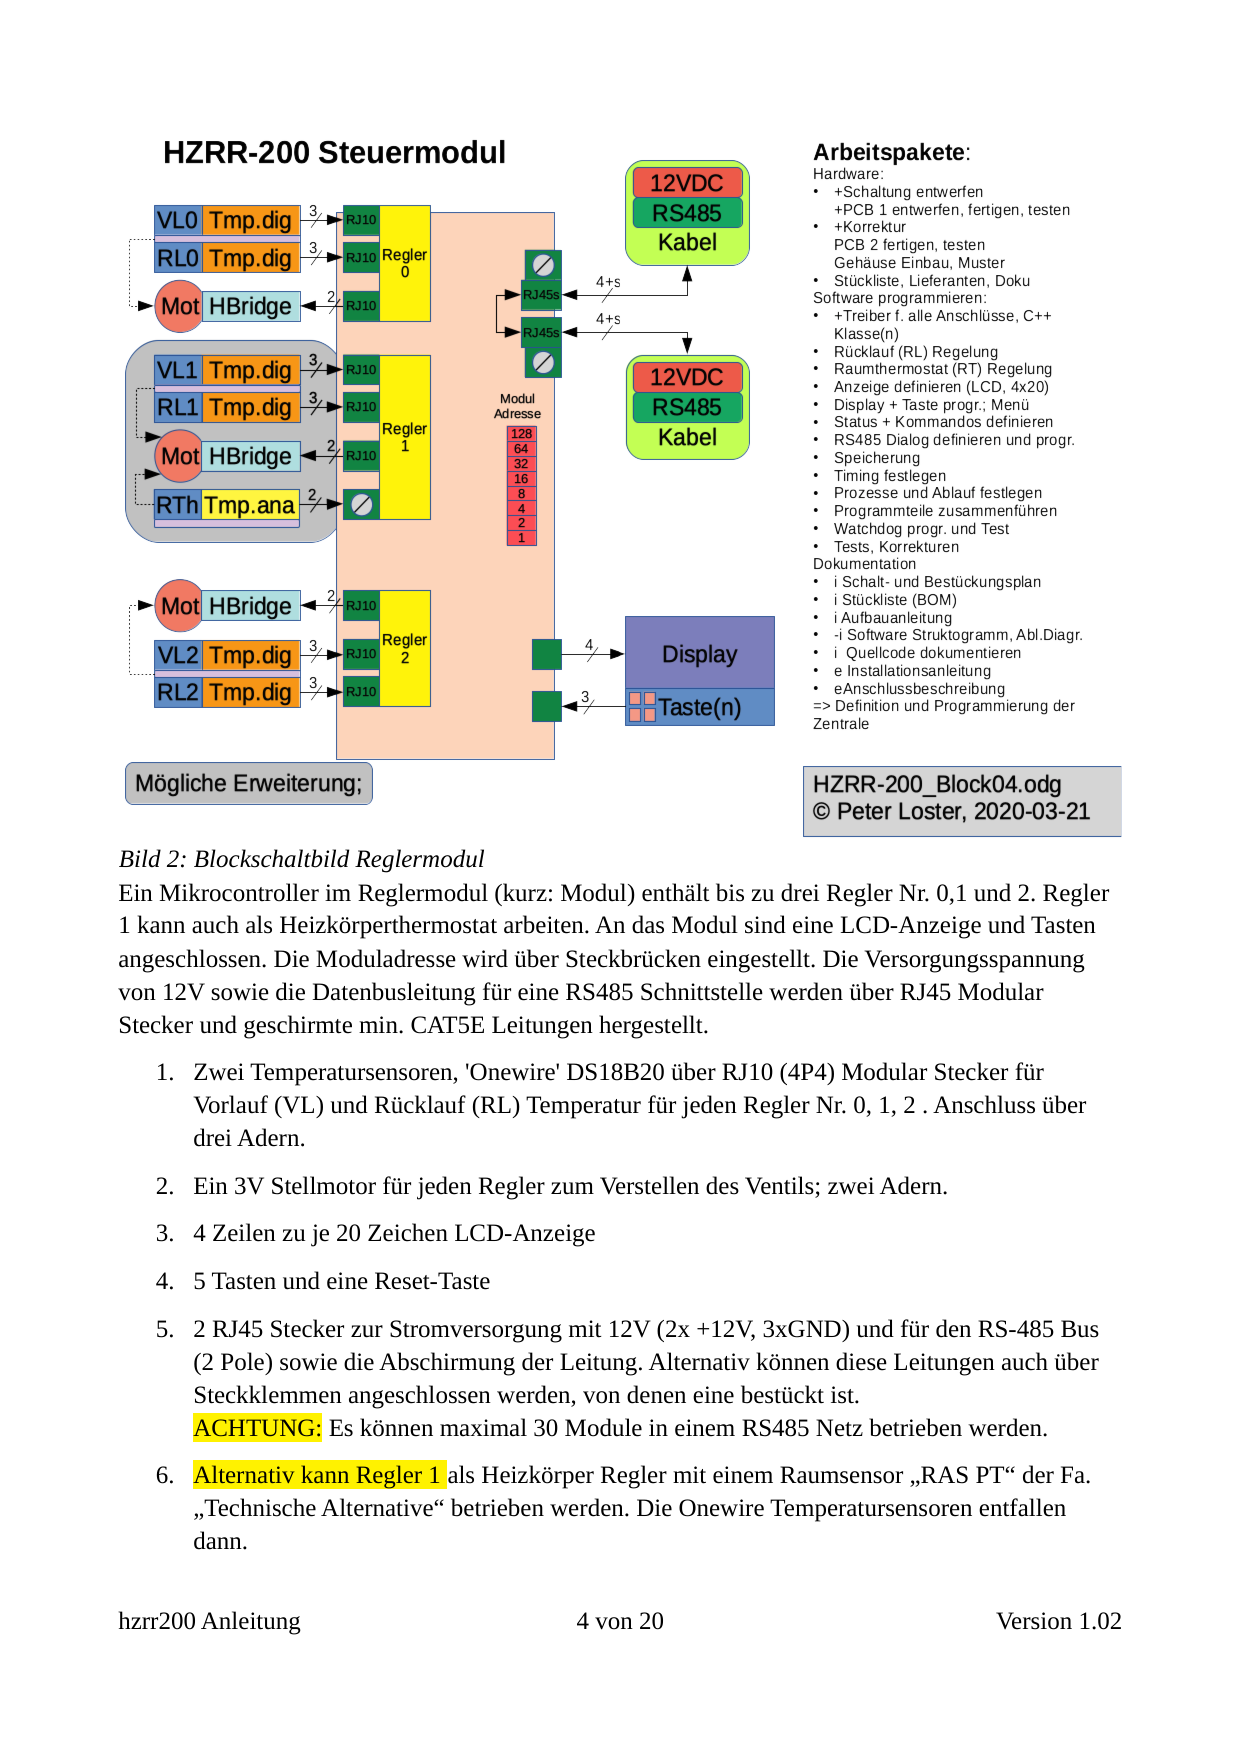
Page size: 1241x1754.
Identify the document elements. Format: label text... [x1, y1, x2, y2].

list Ein 3V Stellmotor für jeden Regler zum Verstellen des Ventils; zwei Adern. [156, 1171, 1122, 1200]
text Bild 2: Blockschaltbild Reglermodul [119, 840, 1121, 873]
text [118, 118, 1122, 130]
text Ein Mikrocontroller im Reglermodul (kurz: Modul) enthält bis zu drei Regler Nr. 0,1 und 2. Regler 1 kann auch als Heizkörperthermostat arbeiten. An das Modul sind eine LCD-Anzeige und Tasten angeschlossen. Die Moduladresse wird über Steckbrücken eingestellt. Die Versorgungsspannung von 12V sowie die Datenbusleitung für eine RS485 Schnittstelle werden über RJ45 Modular Stecker und geschirmte min. CAT5E Leitungen hergestellt. [118, 840, 1122, 1038]
list 2 RJ45 Stecker zur Stromversorgung mit 12V (2x +12V, 3xGND) und für den RS-485 Bus (2 Pole) sowie die Abschirmung der Leitung. Alternativ können diese Leitungen auch über Steckklemmen angeschlossen werden, von denen eine bestückt ist. ACHTUNG: Es können maximal 30 Module in einem RS485 Netz betrieben werden. [156, 1314, 1122, 1442]
picture [118, 130, 1122, 840]
list 4 Zeilen zu je 20 Zeichen LCD-Anzeige [156, 1218, 1122, 1247]
list Zwei Temperatursensoren, 'Onewire' DS18B20 über RJ10 (4P4) Modular Stecker für Vorlauf (VL) und Rücklauf (RL) Temperatur für jeden Regler Nr. 0, 1, 2 . Anschluss über drei Adern. [156, 1057, 1122, 1152]
list 5 Tasten und eine Reset-Taste [156, 1266, 1122, 1295]
list Alternativ kann Regler 1 als Heizkörper Regler mit einem Raumsensor „RAS PT“ der Fa. „Technische Alternative“ betrieben werden. Die Onewire Temperatursensoren entfallen dann. [156, 1460, 1122, 1555]
